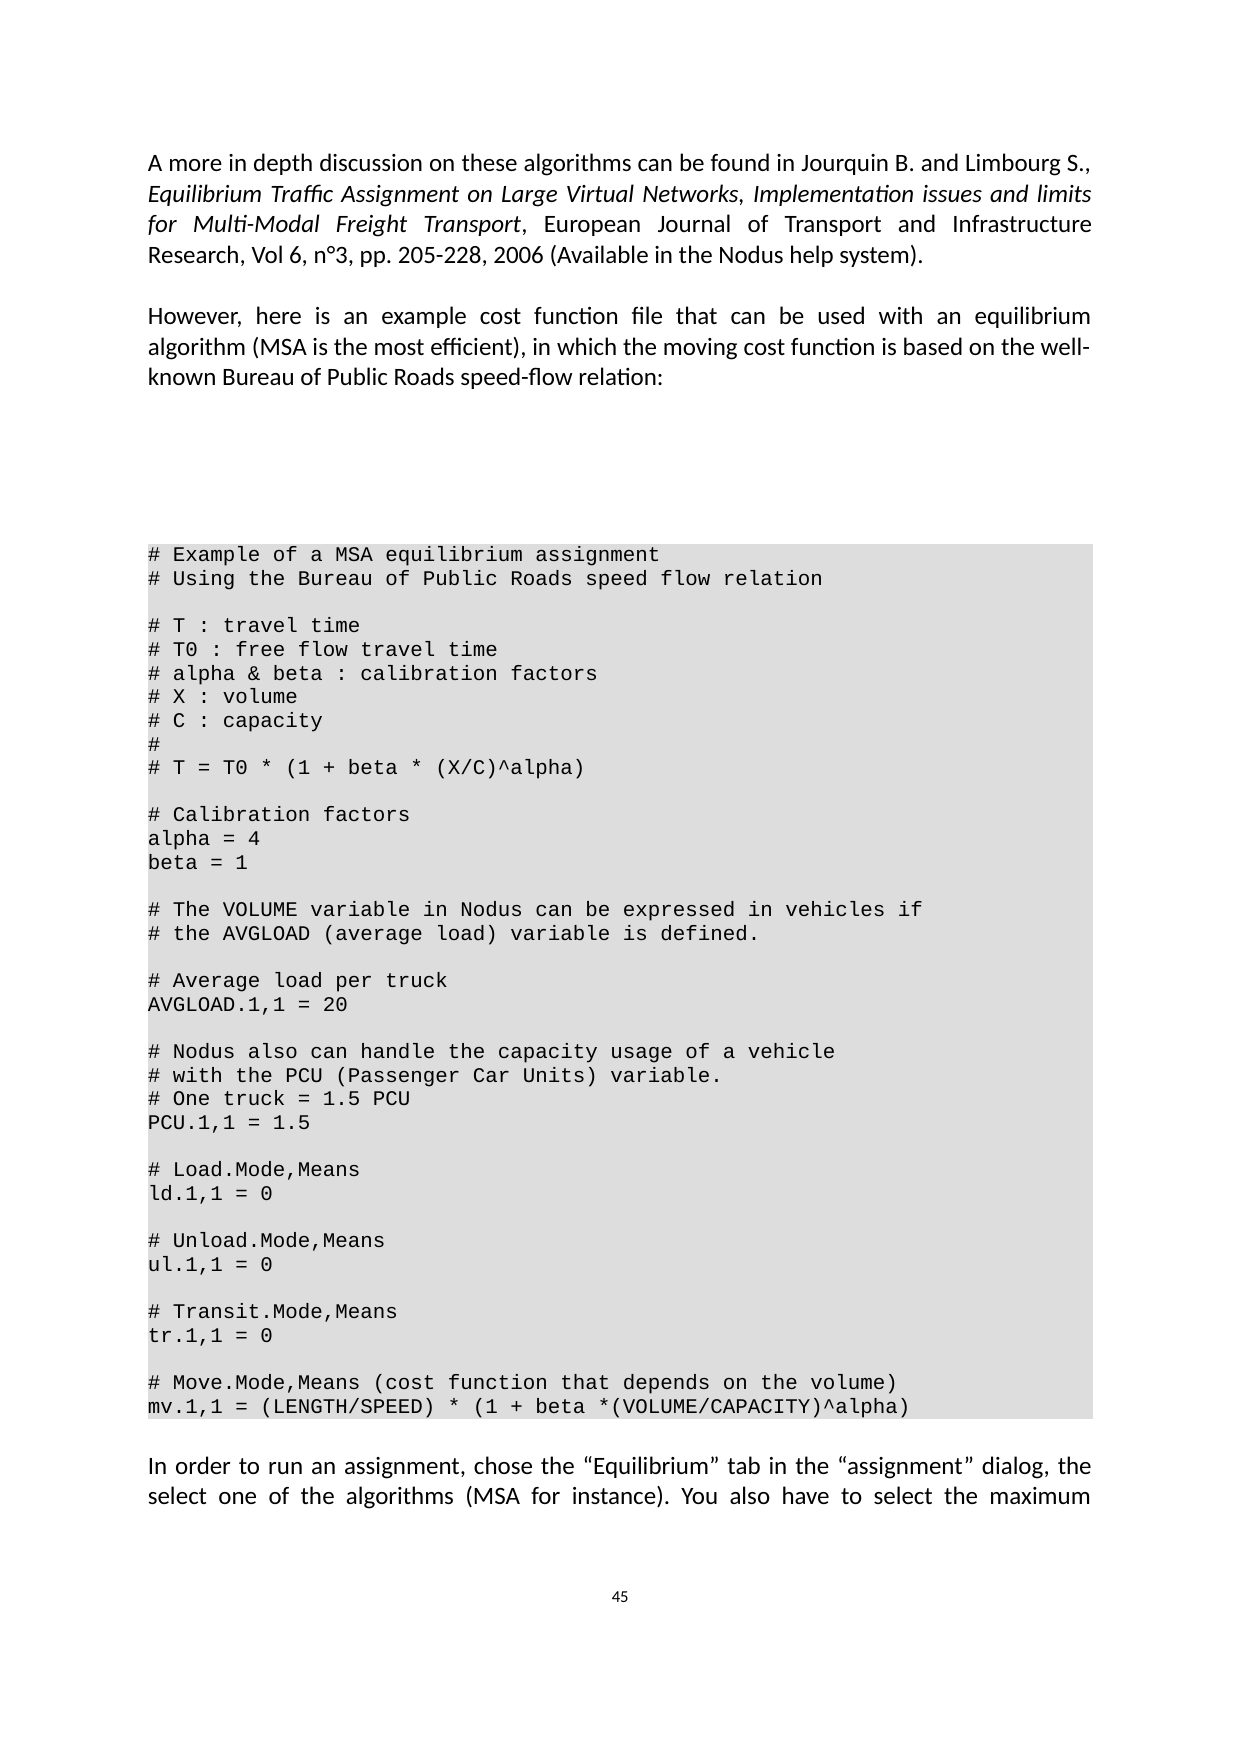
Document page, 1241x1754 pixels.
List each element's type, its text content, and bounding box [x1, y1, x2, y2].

text # the AVGLOAD (average load) variable is defined. [148, 923, 1093, 946]
text # T : travel time [148, 615, 1093, 639]
text ul.1,1 = 0 [148, 1254, 1093, 1277]
text A more in depth discussion on these algorithms can be found in Jourquin B. and Limbourg S., Equilibrium Traffic Assignment on Large Virtual Networks, Implementation issues and limits for Multi-Modal Freight Transport, European Journal of Transport and Infrastructure Research, Vol 6, n°3, pp. 205-228, 2006 (Available in the Nodus help system). [148, 148, 1093, 270]
text # Move.Mode,Means (cost function that depends on the volume) [148, 1372, 1093, 1396]
text # with the PCU (Passenger Car Units) variable. [148, 1064, 1093, 1088]
text mv.1,1 = (LENGTH/SPEED) * (1 + beta *(VOLUME/CAPACITY)^alpha) [148, 1396, 1093, 1419]
text # [148, 733, 1093, 757]
text # The VOLUME variable in Nodus can be expressed in vehicles if [148, 899, 1093, 923]
text alpha = 4 [148, 828, 1093, 852]
text ld.1,1 = 0 [148, 1183, 1093, 1206]
text However, here is an example cost function file that can be used with an equilibrium algorithm (MSA is the most efficient), in which the moving cost function is based on the well-known Bureau of Public Roads speed-flow relation: [148, 300, 1093, 392]
text In order to run an assignment, chose the “Equilibrium” tab in the “assignment” dialog, the select one of the algorithms (MSA for instance). You also have to select the maximum [148, 1450, 1093, 1511]
text # Unload.Mode,Means [148, 1230, 1093, 1254]
text # X : volume [148, 686, 1093, 710]
text # Nodus also can handle the capacity usage of a vehicle [148, 1041, 1093, 1064]
text # Load.Mode,Means [148, 1159, 1093, 1183]
text # One truck = 1.5 PCU [148, 1088, 1093, 1112]
text # alpha & beta : calibration factors [148, 663, 1093, 686]
text # T0 : free flow travel time [148, 639, 1093, 663]
text # Transit.Mode,Means [148, 1301, 1093, 1325]
text AVGLOAD.1,1 = 20 [148, 994, 1093, 1017]
text # Average load per truck [148, 970, 1093, 994]
text # Example of a MSA equilibrium assignment [148, 544, 1093, 568]
text # C : capacity [148, 710, 1093, 733]
text PCU.1,1 = 1.5 [148, 1112, 1093, 1136]
text tr.1,1 = 0 [148, 1325, 1093, 1348]
text # Calibration factors [148, 804, 1093, 828]
text # Using the Bureau of Public Roads speed flow relation [148, 568, 1093, 592]
text beta = 1 [148, 852, 1093, 875]
text # T = T0 * (1 + beta * (X/C)^alpha) [148, 757, 1093, 781]
